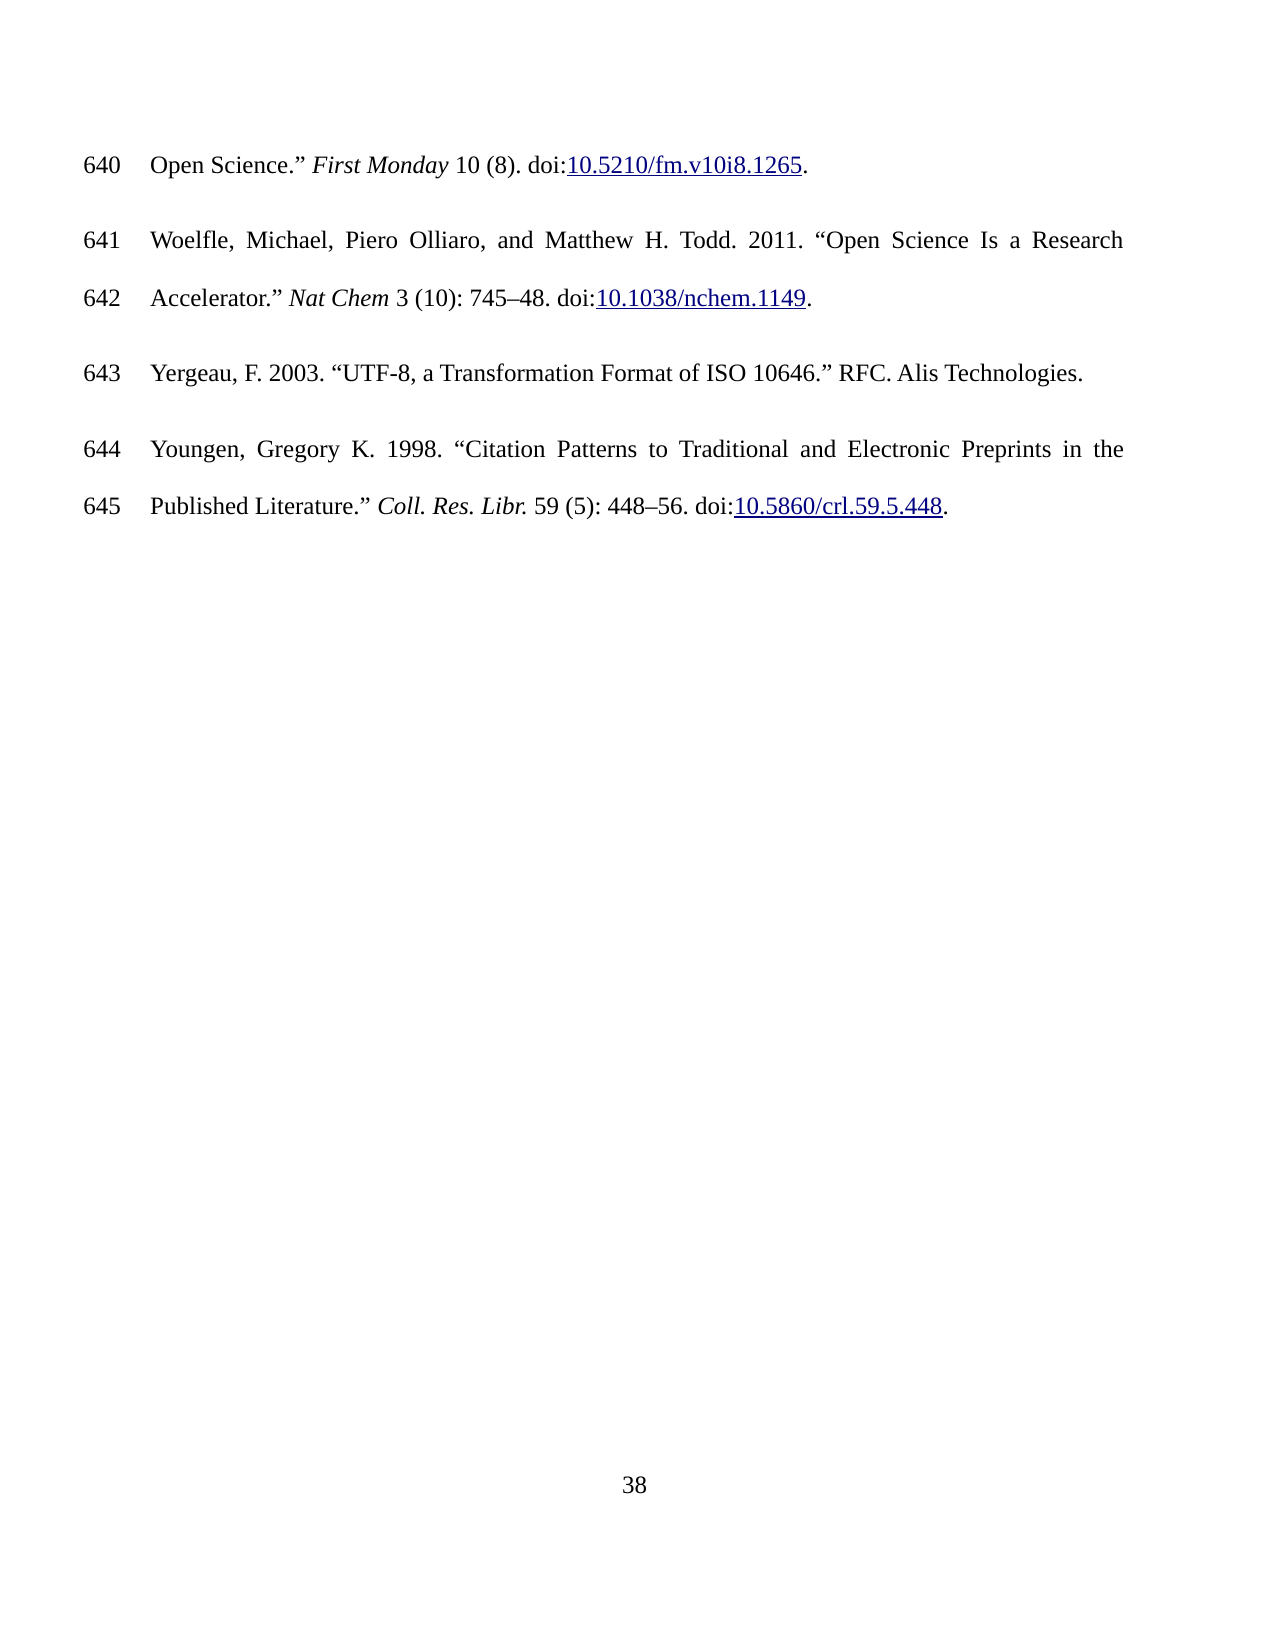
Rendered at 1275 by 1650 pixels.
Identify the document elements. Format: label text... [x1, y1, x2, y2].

text Youngen, Gregory K. 1998. “Citation Patterns to Traditional and Electronic Preprints in the Published Literature.” Coll. Res. Libr. 59 (5): 448–56. doi:10.5860/crl.59.5.448. [150, 434, 1125, 520]
text Yergeau, F. 2003. “UTF-8, a Transformation Format of ISO 10646.” RFC. Alis Technologies. [150, 358, 1125, 387]
text Woelfle, Michael, Piero Olliaro, and Matthew H. Todd. 2011. “Open Science Is a Research Accelerator.” Nat Chem 3 (10): 745–48. doi:10.1038/nchem.1149. [150, 225, 1125, 312]
text Open Science.” First Monday 10 (8). doi:10.5210/fm.v10i8.1265. [150, 150, 1125, 179]
